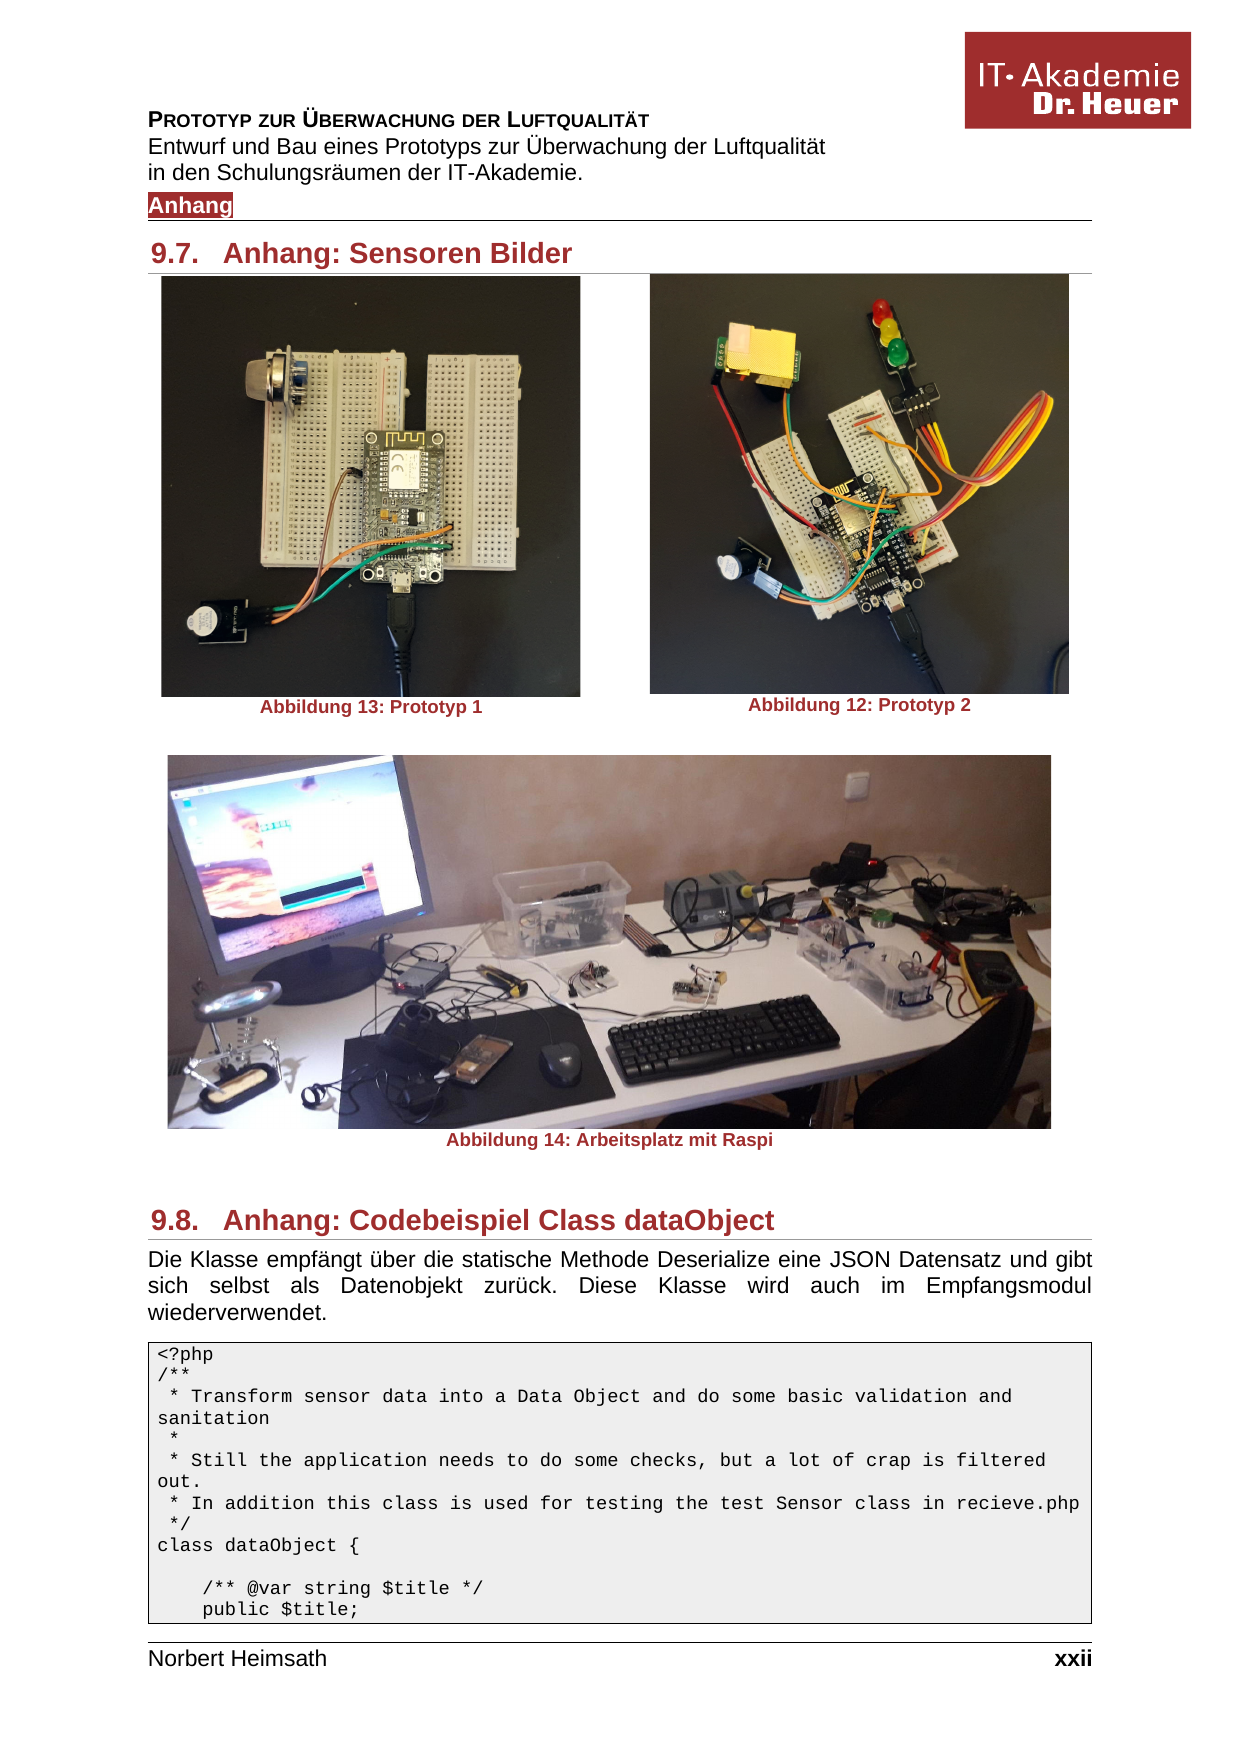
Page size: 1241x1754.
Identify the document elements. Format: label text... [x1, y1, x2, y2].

text Abbildung 12: Prototyp 2 [650, 694, 1069, 715]
list * Still the application needs to do some checks, but a lot of crap is filtered out. [149, 1448, 1091, 1490]
text Die Klasse empfängt über die statische Methode Deserialize eine JSON Datensatz und gibt sich selbst als Datenobjekt zurück. Diese Klasse wird auch im Empfangsmodul wiederverwendet. [148, 1246, 1092, 1325]
list class dataObject { [149, 1533, 1091, 1554]
list * Transform sensor data into a Data Object and do some basic validation and sanitation [149, 1384, 1091, 1427]
text Abbildung 13: Prototyp 1 [161, 697, 581, 718]
subtitle Anhang: Sensoren Bilder [148, 233, 1092, 273]
list public $title; [149, 1597, 1091, 1623]
picture [161, 276, 581, 697]
list /** @var string $title */ [149, 1575, 1091, 1597]
picture [649, 274, 1069, 694]
list * In addition this class is used for testing the test Sensor class in recieve.php [149, 1490, 1091, 1512]
list <?php [149, 1343, 1091, 1363]
list /** [149, 1363, 1091, 1384]
subtitle Anhang: Codebeispiel Class dataObject [148, 1200, 1092, 1239]
list * [149, 1427, 1091, 1448]
list */ [149, 1512, 1091, 1533]
text Abbildung 14: Arbeitsplatz mit Raspi [167, 1129, 1051, 1150]
picture [167, 755, 1052, 1129]
